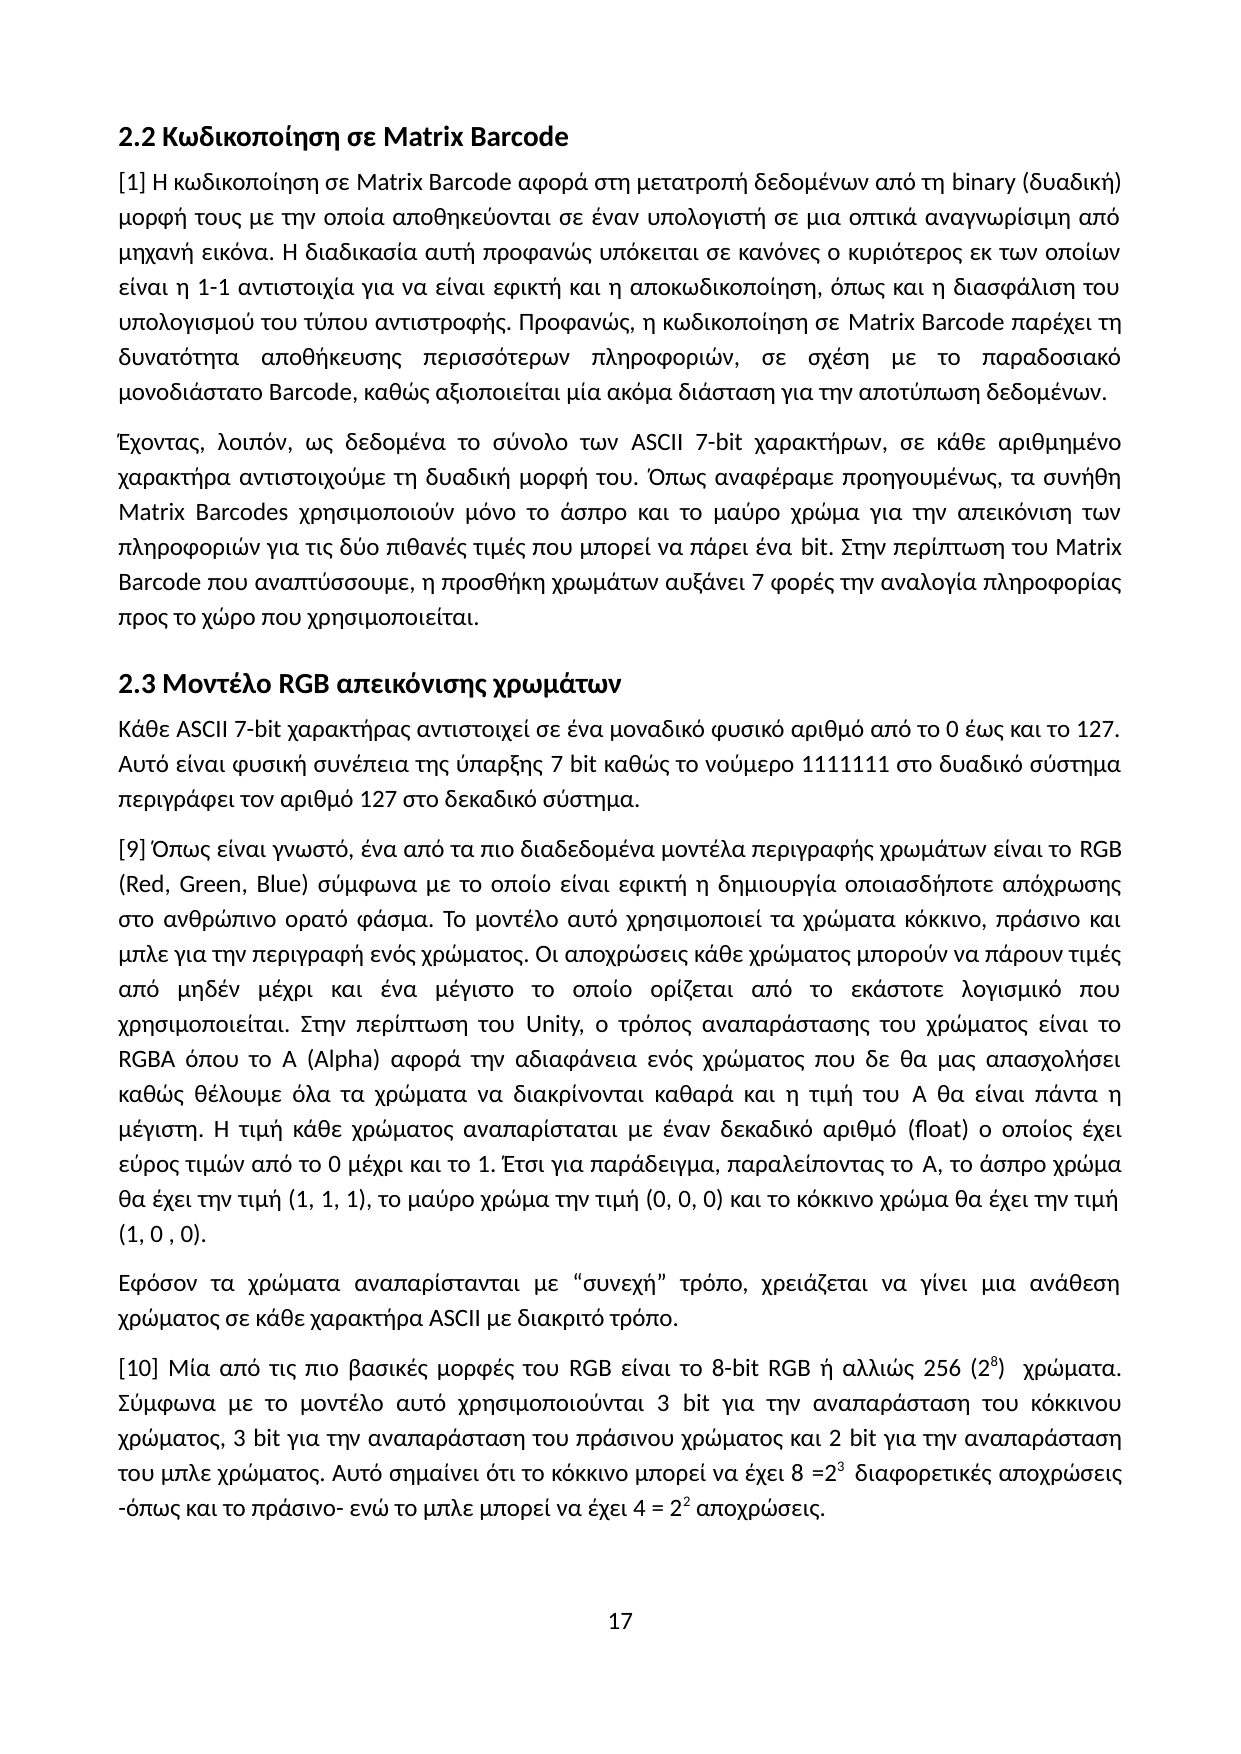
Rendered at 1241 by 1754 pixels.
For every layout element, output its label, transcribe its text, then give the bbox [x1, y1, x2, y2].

text [9] Όπως είναι γνωστό, ένα από τα πιο διαδεδομένα μοντέλα περιγραφής χρωμάτων είναι το RGB (Red, Green, Blue) σύμφωνα με το οποίο είναι εφικτή η δημιουργία οποιασδήποτε απόχρωσης στο ανθρώπινο ορατό φάσμα. Το μοντέλο αυτό χρησιμοποιεί τα χρώματα κόκκινο, πράσινο και μπλε για την περιγραφή ενός χρώματος. Οι αποχρώσεις κάθε χρώματος μπορούν να πάρουν τιμές από μηδέν μέχρι και ένα μέγιστο το οποίο ορίζεται από το εκάστοτε λογισμικό που χρησιμοποιείται. Στην περίπτωση του Unity, ο τρόπος αναπαράστασης του χρώματος είναι το RGBA όπου το A (Alpha) αφορά την αδιαφάνεια ενός χρώματος που δε θα μας απασχολήσει καθώς θέλουμε όλα τα χρώματα να διακρίνονται καθαρά και η τιμή του A θα είναι πάντα η μέγιστη. Η τιμή κάθε χρώματος αναπαρίσταται με έναν δεκαδικό αριθμό (float) ο οποίος έχει εύρος τιμών από το 0 μέχρι και το 1. Έτσι για παράδειγμα, παραλείποντας το A, το άσπρο χρώμα θα έχει την τιμή (1, 1, 1), το μαύρο χρώμα την τιμή (0, 0, 0) και το κόκκινο χρώμα θα έχει την τιμή (1, 0 , 0). [118, 833, 1122, 1248]
subtitle 2.2 Κωδικοποίηση σε Matrix Barcode [118, 118, 1122, 154]
subtitle 2.3 Μοντέλο RGB απεικόνισης χρωμάτων [118, 665, 1122, 701]
text Έχοντας, λοιπόν, ως δεδομένα το σύνολο των ASCII 7-bit χαρακτήρων, σε κάθε αριθμημένο χαρακτήρα αντιστοιχούμε τη δυαδική μορφή του. Όπως αναφέραμε προηγουμένως, τα συνήθη Matrix Barcodes χρησιμοποιούν μόνο το άσπρο και το μαύρο χρώμα για την απεικόνιση των πληροφοριών για τις δύο πιθανές τιμές που μπορεί να πάρει ένα bit. Στην περίπτωση του Matrix Barcode που αναπτύσσουμε, η προσθήκη χρωμάτων αυξάνει 7 φορές την αναλογία πληροφορίας προς το χώρο που χρησιμοποιείται. [118, 426, 1122, 631]
text [10] Μία από τις πιο βασικές μορφές του RGB είναι τo 8-bit RGB ή αλλιώς 256 (28) χρώματα. Σύμφωνα με το μοντέλο αυτό χρησιμοποιούνται 3 bit για την αναπαράσταση του κόκκινου χρώματος, 3 bit για την αναπαράσταση του πράσινου χρώματος και 2 bit για την αναπαράσταση του μπλε χρώματος. Αυτό σημαίνει ότι το κόκκινο μπορεί να έχει 8 =23 διαφορετικές αποχρώσεις -όπως και το πράσινο- ενώ το μπλε μπορεί να έχει 4 = 22 αποχρώσεις. [118, 1352, 1122, 1522]
text Εφόσον τα χρώματα αναπαρίστανται με “συνεχή” τρόπο, χρειάζεται να γίνει μια ανάθεση χρώματος σε κάθε χαρακτήρα ASCII με διακριτό τρόπο. [118, 1267, 1122, 1333]
text Κάθε ASCII 7-bit χαρακτήρας αντιστοιχεί σε ένα μοναδικό φυσικό αριθμό από το 0 έως και το 127. Αυτό είναι φυσική συνέπεια της ύπαρξης 7 bit καθώς το νούμερο 1111111 στο δυαδικό σύστημα περιγράφει τον αριθμό 127 στο δεκαδικό σύστημα. [118, 713, 1122, 814]
text [1] Η κωδικοποίηση σε Matrix Barcode αφορά στη μετατροπή δεδομένων από τη binary (δυαδική) μορφή τους με την οποία αποθηκεύονται σε έναν υπολογιστή σε μια οπτικά αναγνωρίσιμη από μηχανή εικόνα. Η διαδικασία αυτή προφανώς υπόκειται σε κανόνες ο κυριότερος εκ των οποίων είναι η 1-1 αντιστοιχία για να είναι εφικτή και η αποκωδικοποίηση, όπως και η διασφάλιση του υπολογισμού του τύπου αντιστροφής. Προφανώς, η κωδικοποίηση σε Matrix Barcode παρέχει τη δυνατότητα αποθήκευσης περισσότερων πληροφοριών, σε σχέση με το παραδοσιακό μονοδιάστατο Barcode, καθώς αξιοποιείται μία ακόμα διάσταση για την αποτύπωση δεδομένων. [118, 166, 1122, 407]
